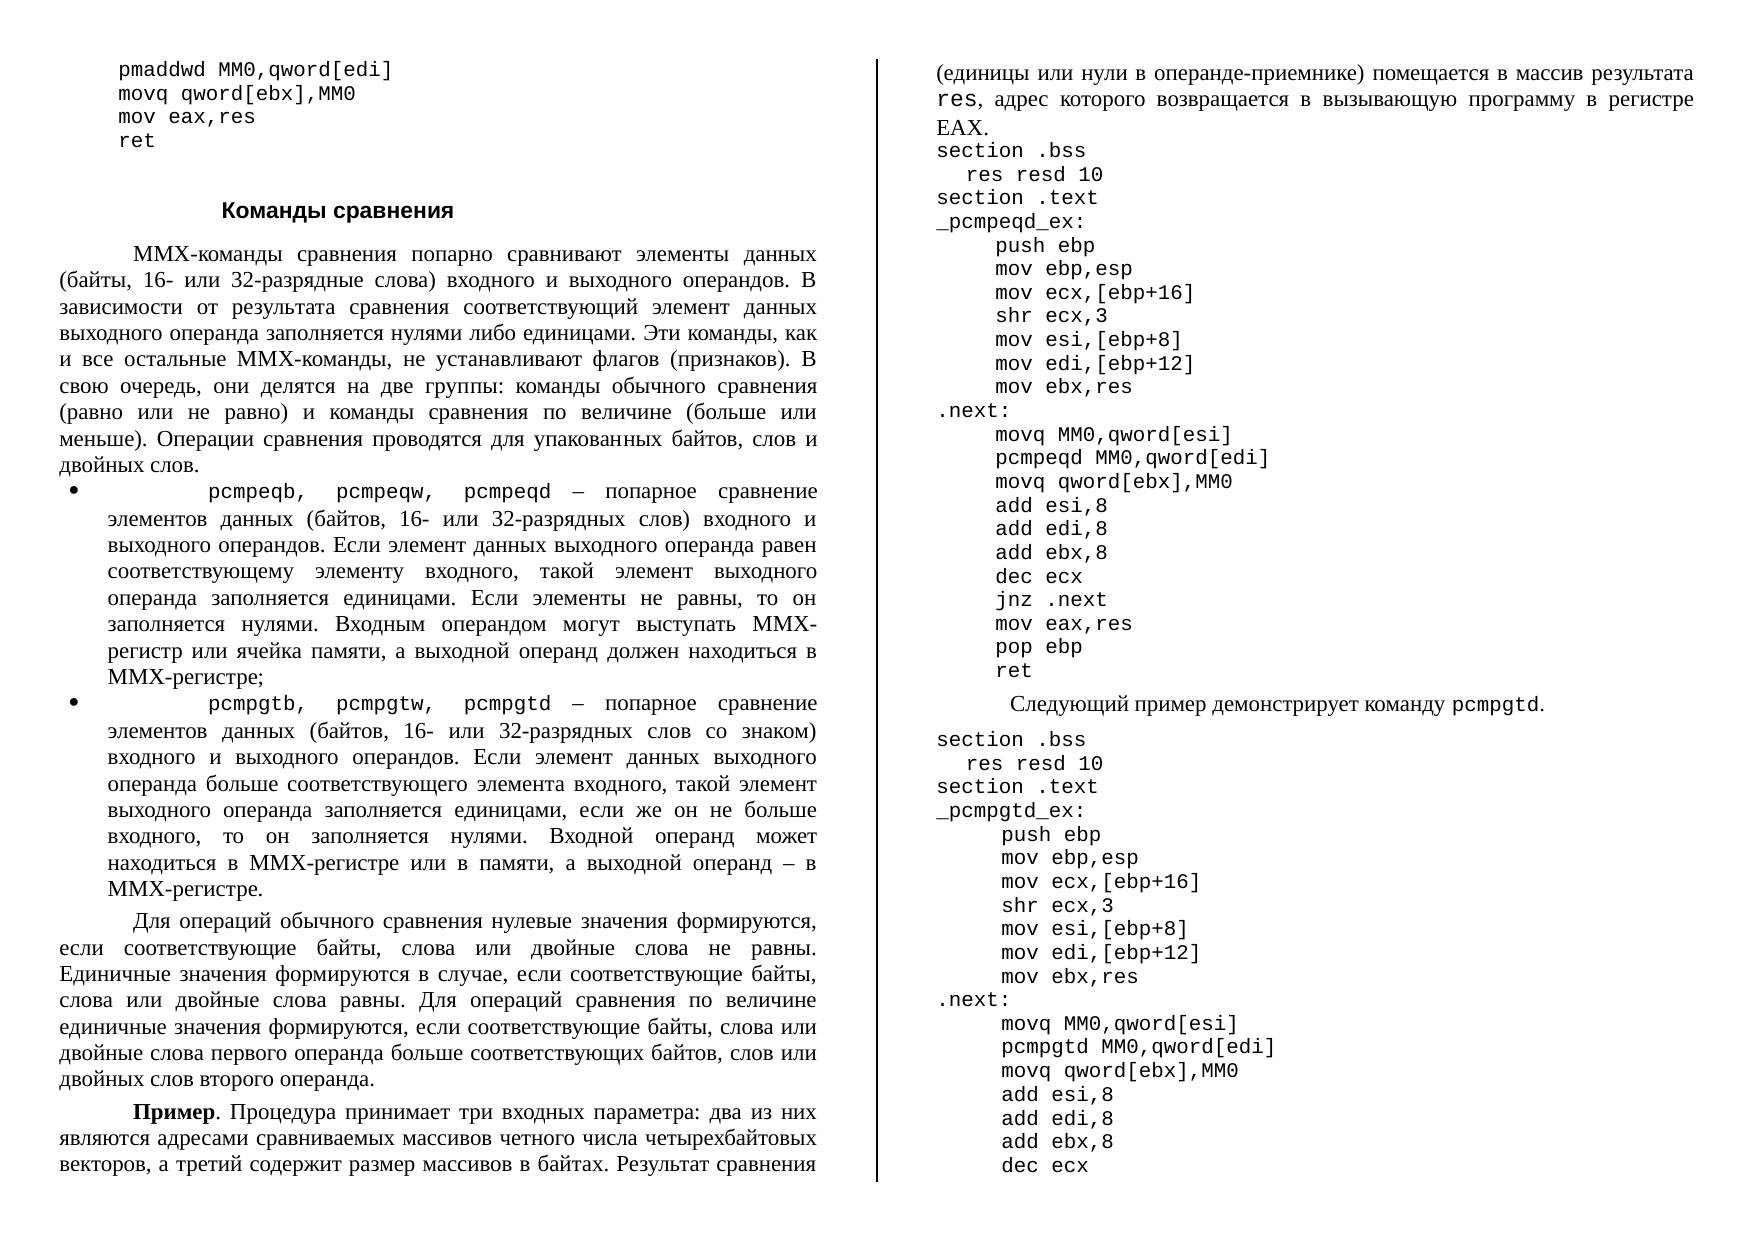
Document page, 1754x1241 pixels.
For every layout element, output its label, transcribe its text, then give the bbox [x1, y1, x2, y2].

text push ebp [936, 234, 1695, 258]
text dec ecx [936, 566, 1695, 589]
text pop ebp [936, 637, 1695, 660]
text Для операций обычного сравнения нулевые значения формируются, если со­ответствующие байты, слова или двойные слова не равны. Единичные значения формируются в случае, если соответствующие байты, слова или двойные слова равны. Для операций сравнения по величине единичные значения формируются, если соответствующие байты, слова или двойные слова первого операнда больше соответствующих байтов, слов или двойных слов второго операнда. [59, 907, 818, 1092]
text section .bss [936, 140, 1695, 164]
text movq qword[ebx],MM0 [936, 1060, 1695, 1084]
text Приме­р. Процедура принимает три входных параметра: два из них являются адресами сравниваемых массивов четного числа четырехбайтовых векторов, а третий содержит размер массивов в байтах. Результат сравнения [59, 1098, 818, 1177]
text movq MM0,qword[esi] [936, 1013, 1695, 1037]
text push ebp [936, 824, 1695, 847]
text _pcmpeqd_ex: [936, 211, 1695, 234]
text add ebx,8 [936, 1131, 1695, 1155]
text (единицы или нули в операнде-приемнике) помещается в массив результата res, адрес которого возвращается в вызывающую программу в регистре ЕАХ. [936, 59, 1695, 140]
text section .text [936, 187, 1695, 211]
text mov edi,[ebp+12] [936, 353, 1695, 376]
text ret [936, 660, 1695, 684]
text mov edi,[ebp+12] [936, 942, 1695, 966]
text add ebx,8 [936, 542, 1695, 566]
text mov ecx,[ebp+16] [936, 871, 1695, 895]
text mov esi,[ebp+8] [936, 329, 1695, 353]
text pcmpgtd MM0,qword[edi] [936, 1037, 1695, 1060]
text mov eax,res [59, 106, 818, 130]
text add esi,8 [936, 1084, 1695, 1107]
text res resd 10 [936, 164, 1695, 187]
text .next: [936, 400, 1695, 424]
text movq qword[ebx],MM0 [936, 471, 1695, 495]
text dec ecx [936, 1155, 1695, 1178]
list pcmpgtb, pcmpgtw, pcmpgtd – попарное сравнение элементов данных (байтов, 16- или 32-разрядных слов со знаком) входного и выходного операндов. Если элемент данных выходного операнда больше соответствующего элемента входного, такой элемент выходного операнда заполняется единицами, если же он не больше входного, то он заполняется нулями. Входной операнд может находиться в ММХ-регистре или в памяти, а выходной операнд – в ММХ-регистре. [70, 689, 818, 901]
text mov ebx,res [936, 376, 1695, 400]
text Команды сравнения [221, 197, 818, 224]
text mov eax,res [936, 613, 1695, 637]
text shr ecx,3 [936, 306, 1695, 329]
text mov esi,[ebp+8] [936, 918, 1695, 942]
text .next: [936, 989, 1695, 1013]
text movq qword[ebx],MM0 [59, 83, 818, 106]
text _pcmpgtd_ex: [936, 800, 1695, 824]
text ret [59, 130, 818, 154]
text jnz .next [936, 589, 1695, 613]
text pcmpeqd MM0,qword[edi] [936, 447, 1695, 471]
text Cледующий пример демонстрирует команду pcmpgtd. [936, 690, 1695, 717]
text mov ebx,res [936, 966, 1695, 989]
text section .text [936, 776, 1695, 800]
text res resd 10 [936, 753, 1695, 776]
text mov ebp,esp [936, 258, 1695, 282]
text movq MM0,qword[esi] [936, 424, 1695, 447]
text section .bss [936, 729, 1695, 753]
list pcmpeqb, pcmpeqw, pcmpeqd – попарное сравнение элементов данных (байтов, 16- или 32-разрядных слов) входного и выходного операндов. Если элемент данных выходного операнда равен соответствующему элементу входного, такой элемент выходного операнда заполняется единицами. Если элементы не равны, то он заполняется нулями. Входным операндом могут выступать ММХ-регистр или ячейка памяти, а выходной операнд должен находиться в ММХ-регистре; [70, 477, 818, 689]
text pmaddwd MM0,qword[edi] [59, 59, 818, 83]
text add esi,8 [936, 495, 1695, 518]
text add edi,8 [936, 518, 1695, 542]
text add edi,8 [936, 1107, 1695, 1131]
text mov ebp,esp [936, 847, 1695, 871]
text ММХ-команды сравнения попарно сравнивают элементы данных (байты, 16- или 32-разрядные слова) входного и выходного операндов. В зависимости от резуль­тата сравнения соответствующий элемент данных выходного операнда заполня­ется нулями либо единицами. Эти команды, как и все остальные ММХ-команды, не устанавливают флагов (признаков). В свою очередь, они делятся на две груп­пы: команды обычного сравнения (равно или не равно) и команды сравнения по величине (больше или меньше). Операции сравнения проводятся для упакован­ных байтов, слов и двойных слов. [59, 240, 818, 477]
text mov ecx,[ebp+16] [936, 282, 1695, 306]
text shr ecx,3 [936, 895, 1695, 918]
